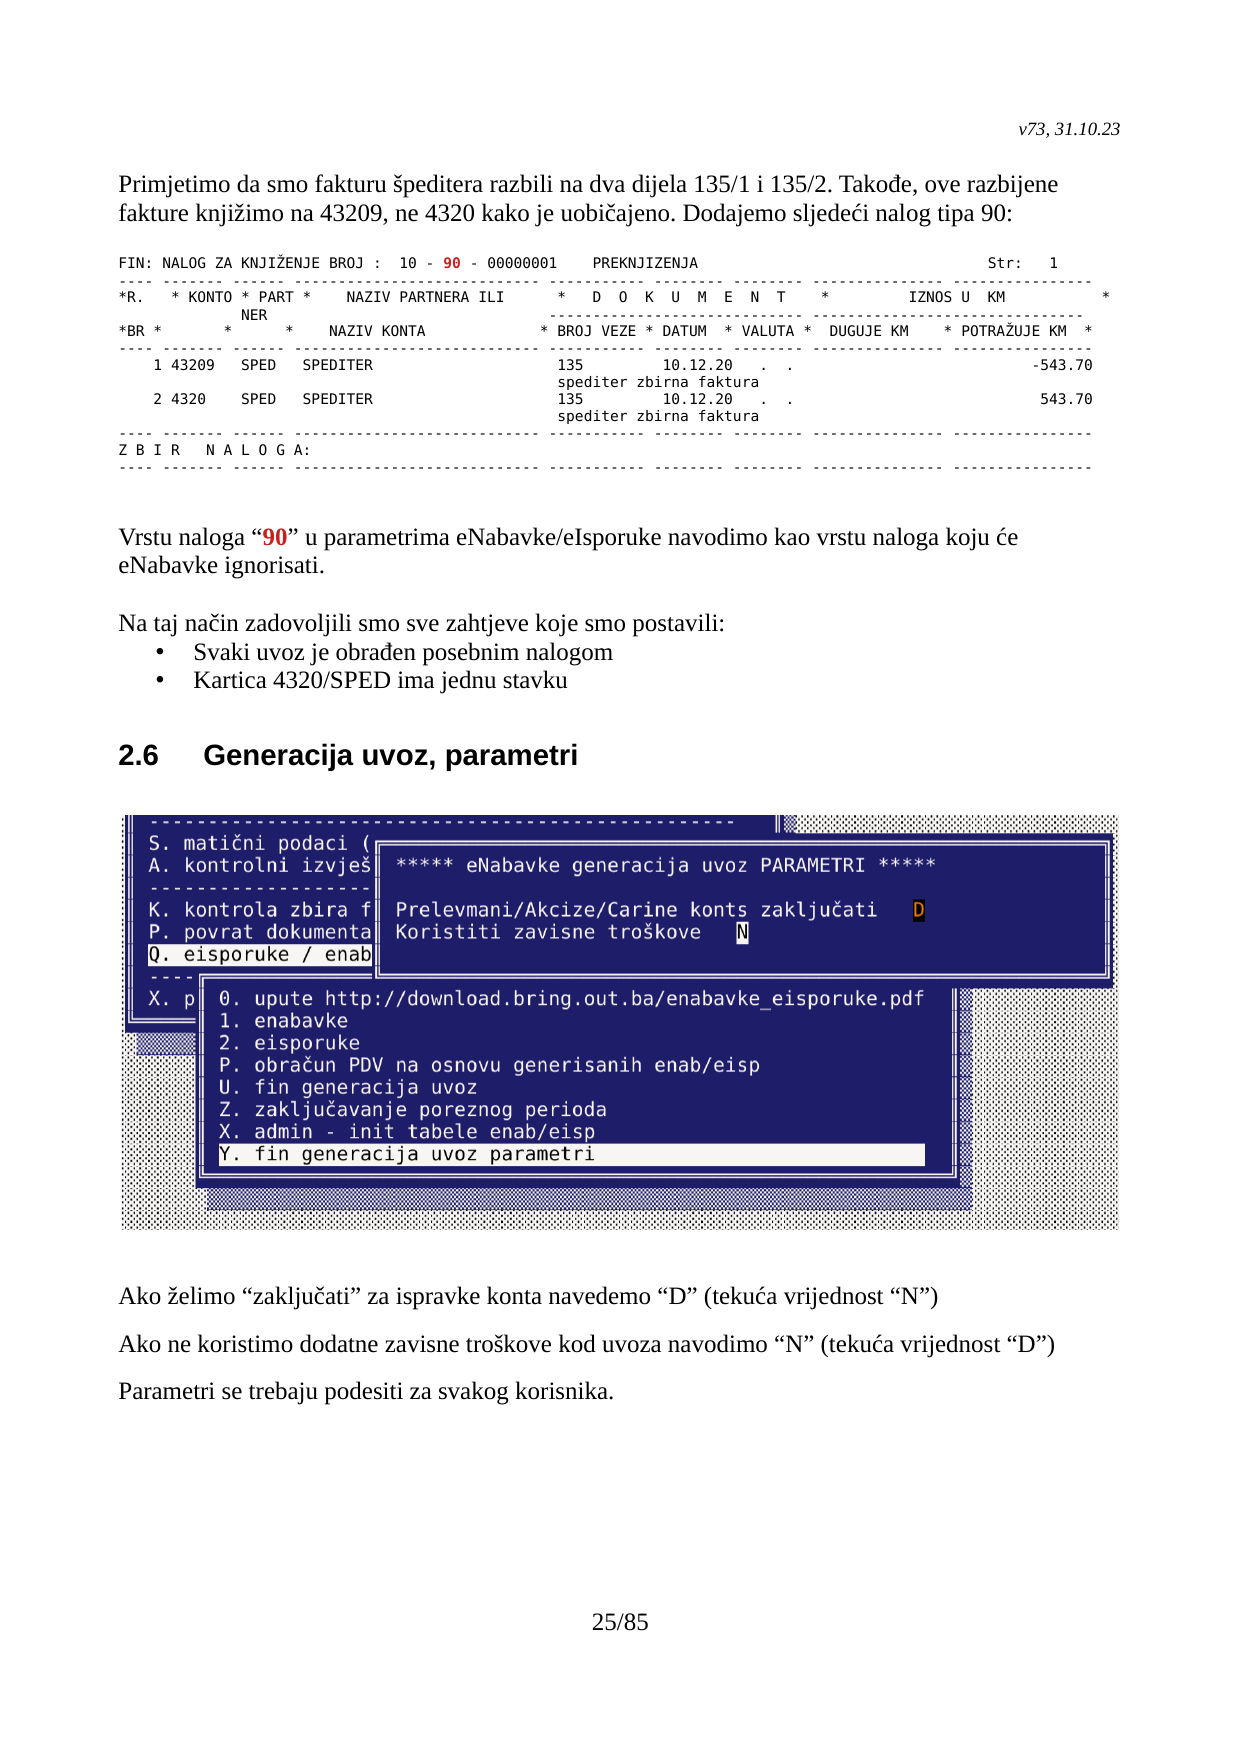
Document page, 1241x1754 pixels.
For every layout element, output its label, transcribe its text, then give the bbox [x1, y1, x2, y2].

list Svaki uvoz je obrađen posebnim nalogom [156, 637, 1122, 666]
text Na taj način zadovoljili smo sve zahtjeve koje smo postavili: [118, 608, 1122, 637]
text NER ----------------------------- ------------------------------- [118, 306, 1122, 323]
text 2 4320 SPED SPEDITER 135 10.12.20 . . 543.70 [118, 391, 1122, 408]
text Vrstu naloga “90” u parametrima eNabavke/eIsporuke navodimo kao vrstu naloga koju će eNabavke ignorisati. [118, 522, 1122, 579]
text ---- ------- ------ ---------------------------- ----------- -------- -------- --------------- ---------------- [118, 425, 1122, 442]
text *R. * KONTO * PART * NAZIV PARTNERA ILI * D O K U M E N T * IZNOS U KM * [118, 289, 1122, 306]
text 1 43209 SPED SPEDITER 135 10.12.20 . . -543.70 [118, 357, 1122, 374]
text Primjetimo da smo fakturu špeditera razbili na dva dijela 135/1 i 135/2. Takođe, ove razbijene fakture knjižimo na 43209, ne 4320 kako je uobičajeno. Dodajemo sljedeći nalog tipa 90: [118, 169, 1122, 227]
text Ako želimo “zaključati” za ispravke konta navedemo “D” (tekuća vrijednost “N”) [118, 1281, 1122, 1310]
text *BR * * * NAZIV KONTA * BROJ VEZE * DATUM * VALUTA * DUGUJE KM * POTRAŽUJE KM * [118, 323, 1122, 340]
text ---- ------- ------ ---------------------------- ----------- -------- -------- --------------- ---------------- [118, 340, 1122, 357]
text ---- ------- ------ ---------------------------- ----------- -------- -------- --------------- ---------------- [118, 272, 1122, 289]
text ---- ------- ------ ---------------------------- ----------- -------- -------- --------------- ---------------- [118, 459, 1122, 476]
text Z B I R N A L O G A: [118, 442, 1122, 459]
text spediter zbirna faktura [118, 374, 1122, 391]
list Kartica 4320/SPED ima jednu stavku [156, 666, 1122, 694]
picture [121, 815, 1119, 1230]
text Ako ne koristimo dodatne zavisne troškove kod uvoza navodimo “N” (tekuća vrijednost “D”) [118, 1329, 1122, 1357]
text Parametri se trebaju podesiti za svakog korisnika. [118, 1376, 1122, 1405]
subtitle Generacija uvoz, parametri [118, 738, 1122, 771]
text FIN: NALOG ZA KNJIŽENJE BROJ : 10 - 90 - 00000001 PREKNJIZENJA Str: 1 [118, 255, 1122, 272]
text spediter zbirna faktura [118, 408, 1122, 425]
